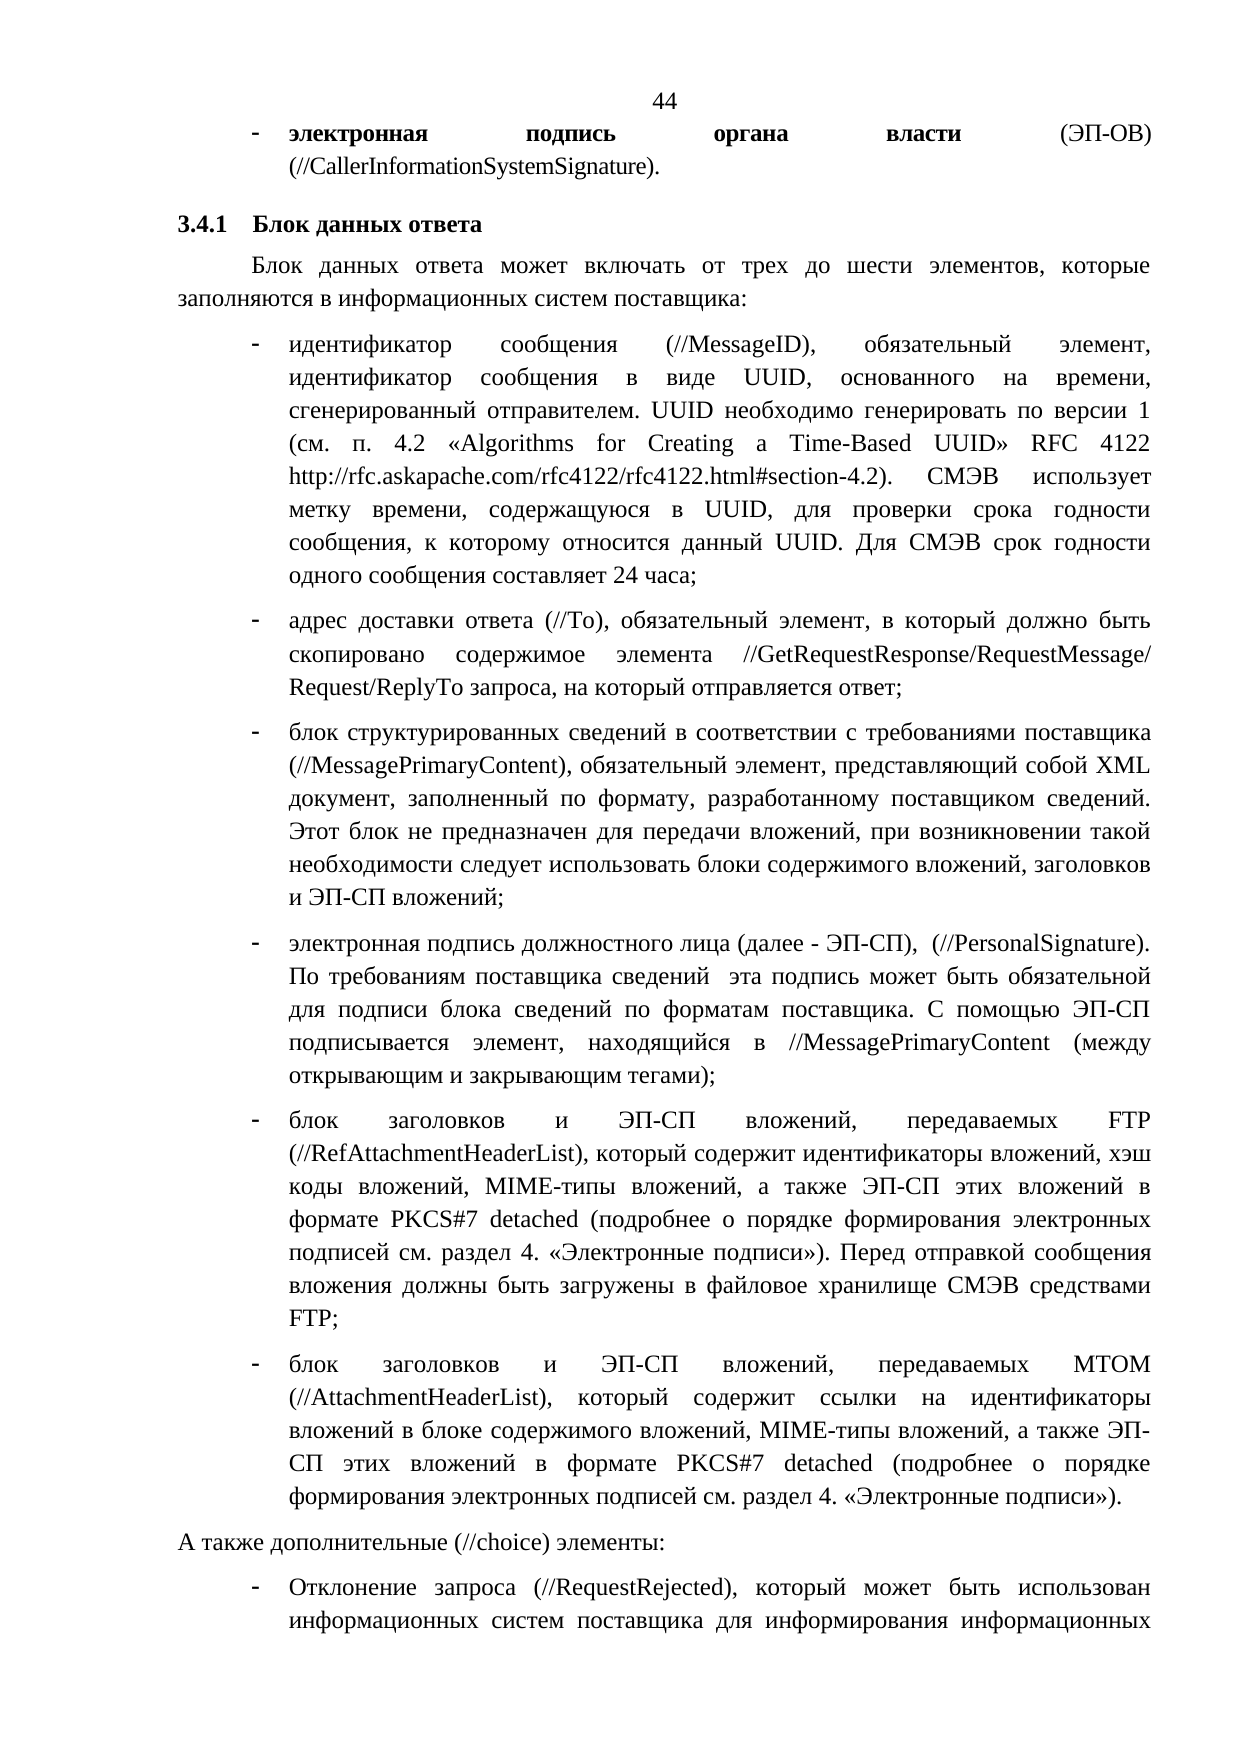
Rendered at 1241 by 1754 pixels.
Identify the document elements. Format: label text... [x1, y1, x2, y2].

list электронная подпись должностного лица (далее - ЭП-СП), (//PersonalSignature). По требованиям поставщика сведений эта подпись может быть обязательной для подписи блока сведений по форматам поставщика. С помощью ЭП-СП подписывается элемент, находящийся в //MessagePrimaryContent (между открывающим и закрывающим тегами); [251, 928, 1152, 1089]
list идентификатор сообщения (//MessageID), обязательный элемент, идентификатор сообщения в виде UUID, основанного на времени, сгенерированный отправителем. UUID необходимо генерировать по версии 1 (см. п. 4.2 «Algorithms for Creating a Time-Based UUID» RFC 4122 http://rfc.askapache.com/rfc4122/rfc4122.html#section-4.2). СМЭВ использует метку времени, содержащуюся в UUID, для проверки срока годности сообщения, к которому относится данный UUID. Для СМЭВ срок годности одного сообщения составляет 24 часа; [251, 329, 1152, 589]
subtitle Блок данных ответа [177, 209, 1152, 238]
list электронная подпись органа власти (ЭП-ОВ) (//CallerInformationSystemSignature). [251, 118, 1152, 180]
text Блок данных ответа может включать от трех до шести элементов, которые заполняются в информационных систем поставщика: [177, 250, 1152, 312]
list Отклонение запроса (//RequestRejected), который может быть использован информационных систем поставщика для информирования информационных [251, 1572, 1152, 1634]
list блок структурированных сведений в соответствии с требованиями поставщика (//MessagePrimaryContent), обязательный элемент, представляющий собой XML документ, заполненный по формату, разработанному поставщиком сведений. Этот блок не предназначен для передачи вложений, при возникновении такой необходимости следует использовать блоки содержимого вложений, заголовков и ЭП-СП вложений; [251, 717, 1152, 911]
list блок заголовков и ЭП-СП вложений, передаваемых FTP (//RefAttachmentHeaderList), который содержит идентификаторы вложений, хэш коды вложений, MIME-типы вложений, а также ЭП-СП этих вложений в формате PKCS#7 detached (подробнее о порядке формирования электронных подписей см. раздел 4. «Электронные подписи»). Перед отправкой сообщения вложения должны быть загружены в файловое хранилище СМЭВ средствами FTP; [251, 1105, 1152, 1332]
text А также дополнительные (//choice) элементы: [177, 1527, 1152, 1555]
list блок заголовков и ЭП-СП вложений, передаваемых MTOM (//AttachmentHeaderList), который содержит ссылки на идентификаторы вложений в блоке содержимого вложений, MIME-типы вложений, а также ЭП-СП этих вложений в формате PKCS#7 detached (подробнее о порядке формирования электронных подписей см. раздел 4. «Электронные подписи»). [251, 1349, 1152, 1510]
list адрес доставки ответа (//To), обязательный элемент, в который должно быть скопировано содержимое элемента //GetRequestResponse/RequestMessage/ Request/ReplyTo запроса, на который отправляется ответ; [251, 606, 1152, 700]
